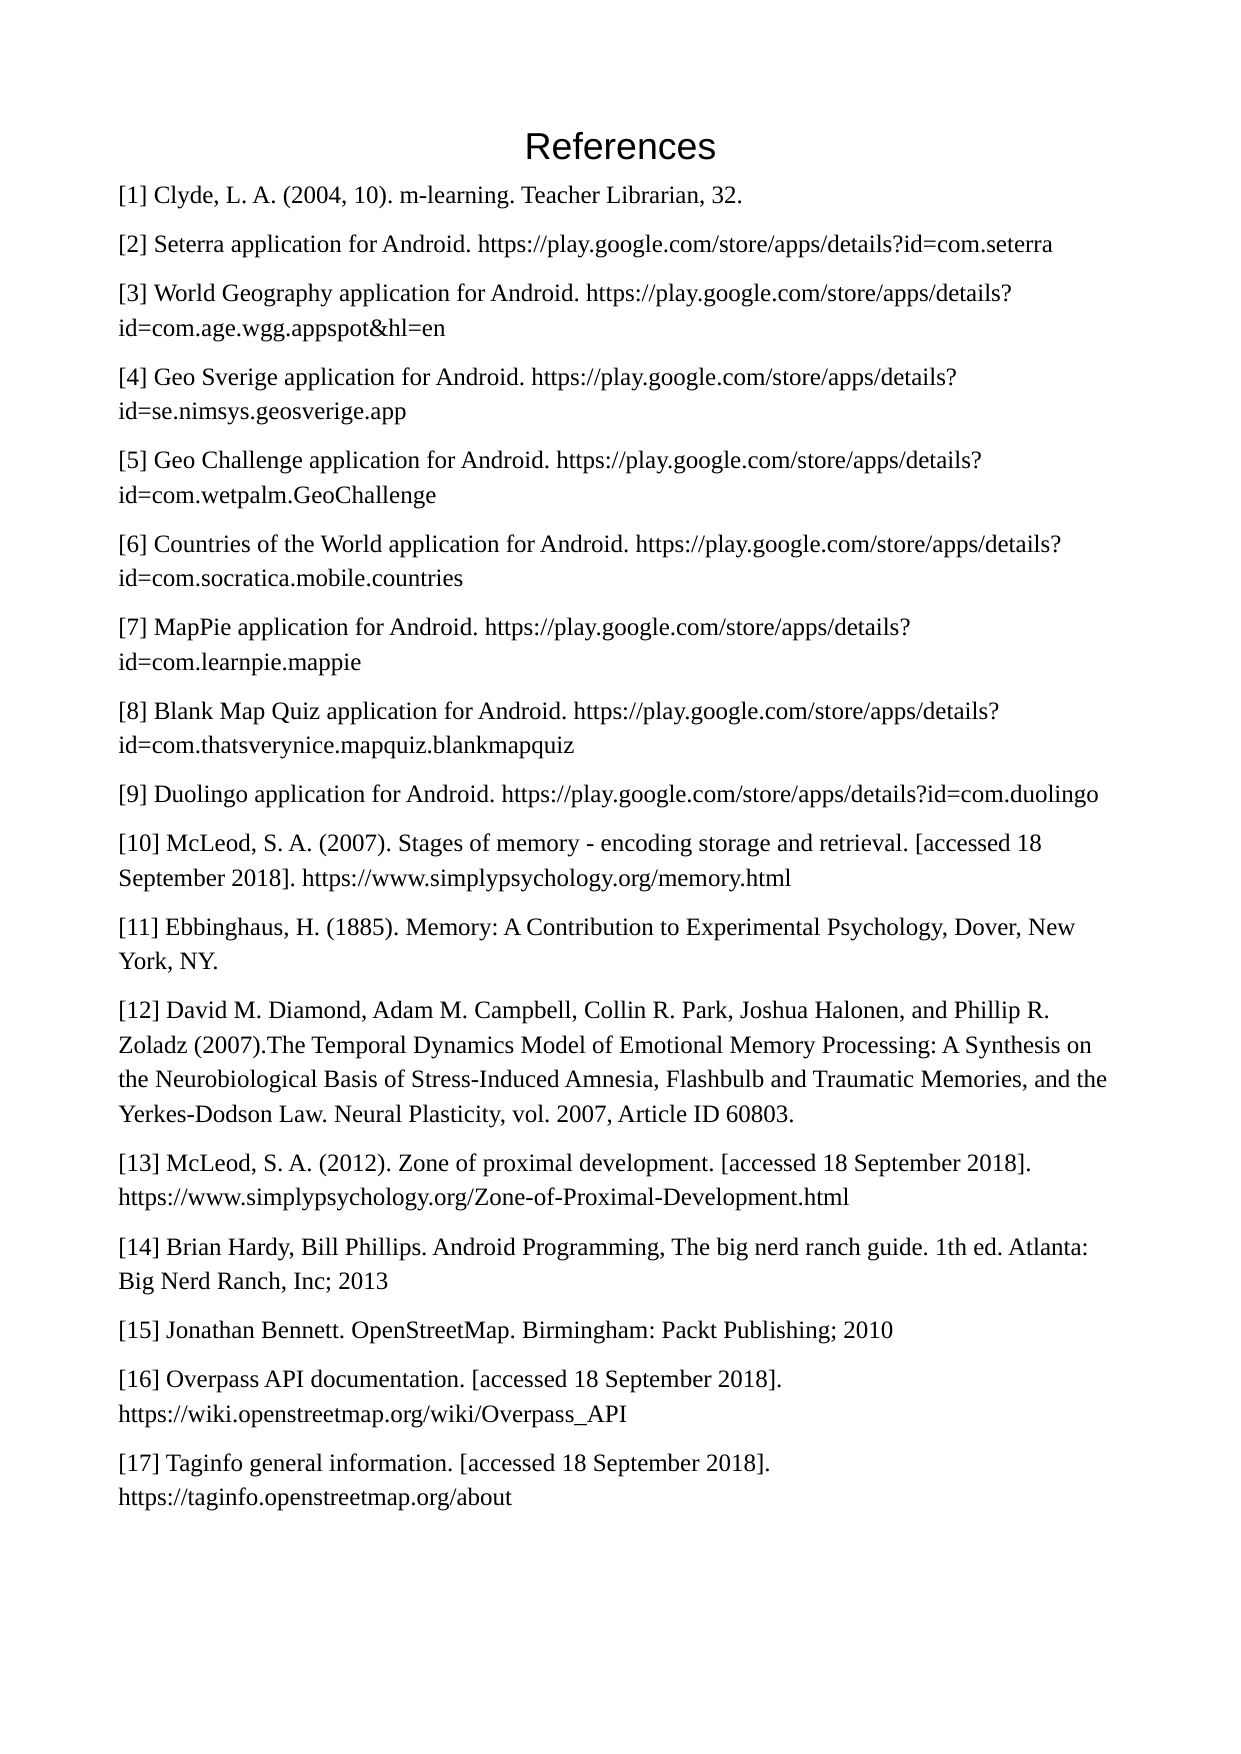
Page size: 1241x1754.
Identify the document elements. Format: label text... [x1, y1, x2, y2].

text [1] Clyde, L. A. (2004, 10). m-learning. Teacher Librarian, 32. [118, 180, 1122, 209]
text [14] Brian Hardy, Bill Phillips. Android Programming, The big nerd ranch guide. 1th ed. Atlanta: Big Nerd Ranch, Inc; 2013 [118, 1232, 1122, 1295]
text [10] McLeod, S. A. (2007). Stages of memory - encoding storage and retrieval. [accessed 18 September 2018]. https://www.simplypsychology.org/memory.html [118, 828, 1122, 892]
text [3] World Geography application for Android. https://play.google.com/store/apps/details?id=com.age.wgg.appspot&hl=en [118, 278, 1122, 341]
text [16] Overpass API documentation. [accessed 18 September 2018]. https://wiki.openstreetmap.org/wiki/Overpass_API [118, 1364, 1122, 1427]
text [11] Ebbinghaus, H. (1885). Memory: A Contribution to Experimental Psychology, Dover, New York, NY. [118, 912, 1122, 975]
text [2] Seterra application for Android. https://play.google.com/store/apps/details?id=com.seterra [118, 229, 1122, 258]
text [8] Blank Map Quiz application for Android. https://play.google.com/store/apps/details?id=com.thatsverynice.mapquiz.blankmapquiz [118, 696, 1122, 759]
text [7] MapPie application for Android. https://play.google.com/store/apps/details?id=com.learnpie.mappie [118, 612, 1122, 676]
text [4] Geo Sverige application for Android. https://play.google.com/store/apps/details?id=se.nimsys.geosverige.app [118, 362, 1122, 425]
text [12] David M. Diamond, Adam M. Campbell, Collin R. Park, Joshua Halonen, and Phillip R. Zoladz (2007).The Temporal Dynamics Model of Emotional Memory Processing: A Synthesis on the Neurobiological Basis of Stress-Induced Amnesia, Flashbulb and Traumatic Memories, and the Yerkes-Dodson Law. Neural Plasticity, vol. 2007, Article ID 60803. [118, 996, 1122, 1128]
text [13] McLeod, S. A. (2012). Zone of proximal development. [accessed 18 September 2018]. https://www.simplypsychology.org/Zone-of-Proximal-Development.html [118, 1148, 1122, 1211]
subtitle References [118, 124, 1122, 167]
text [17] Taginfo general information. [accessed 18 September 2018]. https://taginfo.openstreetmap.org/about [118, 1448, 1122, 1511]
text [15] Jonathan Bennett. OpenStreetMap. Birmingham: Packt Publishing; 2010 [118, 1315, 1122, 1344]
text [6] Countries of the World application for Android. https://play.google.com/store/apps/details?id=com.socratica.mobile.countries [118, 529, 1122, 592]
text [5] Geo Challenge application for Android. https://play.google.com/store/apps/details?id=com.wetpalm.GeoChallenge [118, 445, 1122, 508]
text [9] Duolingo application for Android. https://play.google.com/store/apps/details?id=com.duolingo [118, 779, 1122, 808]
